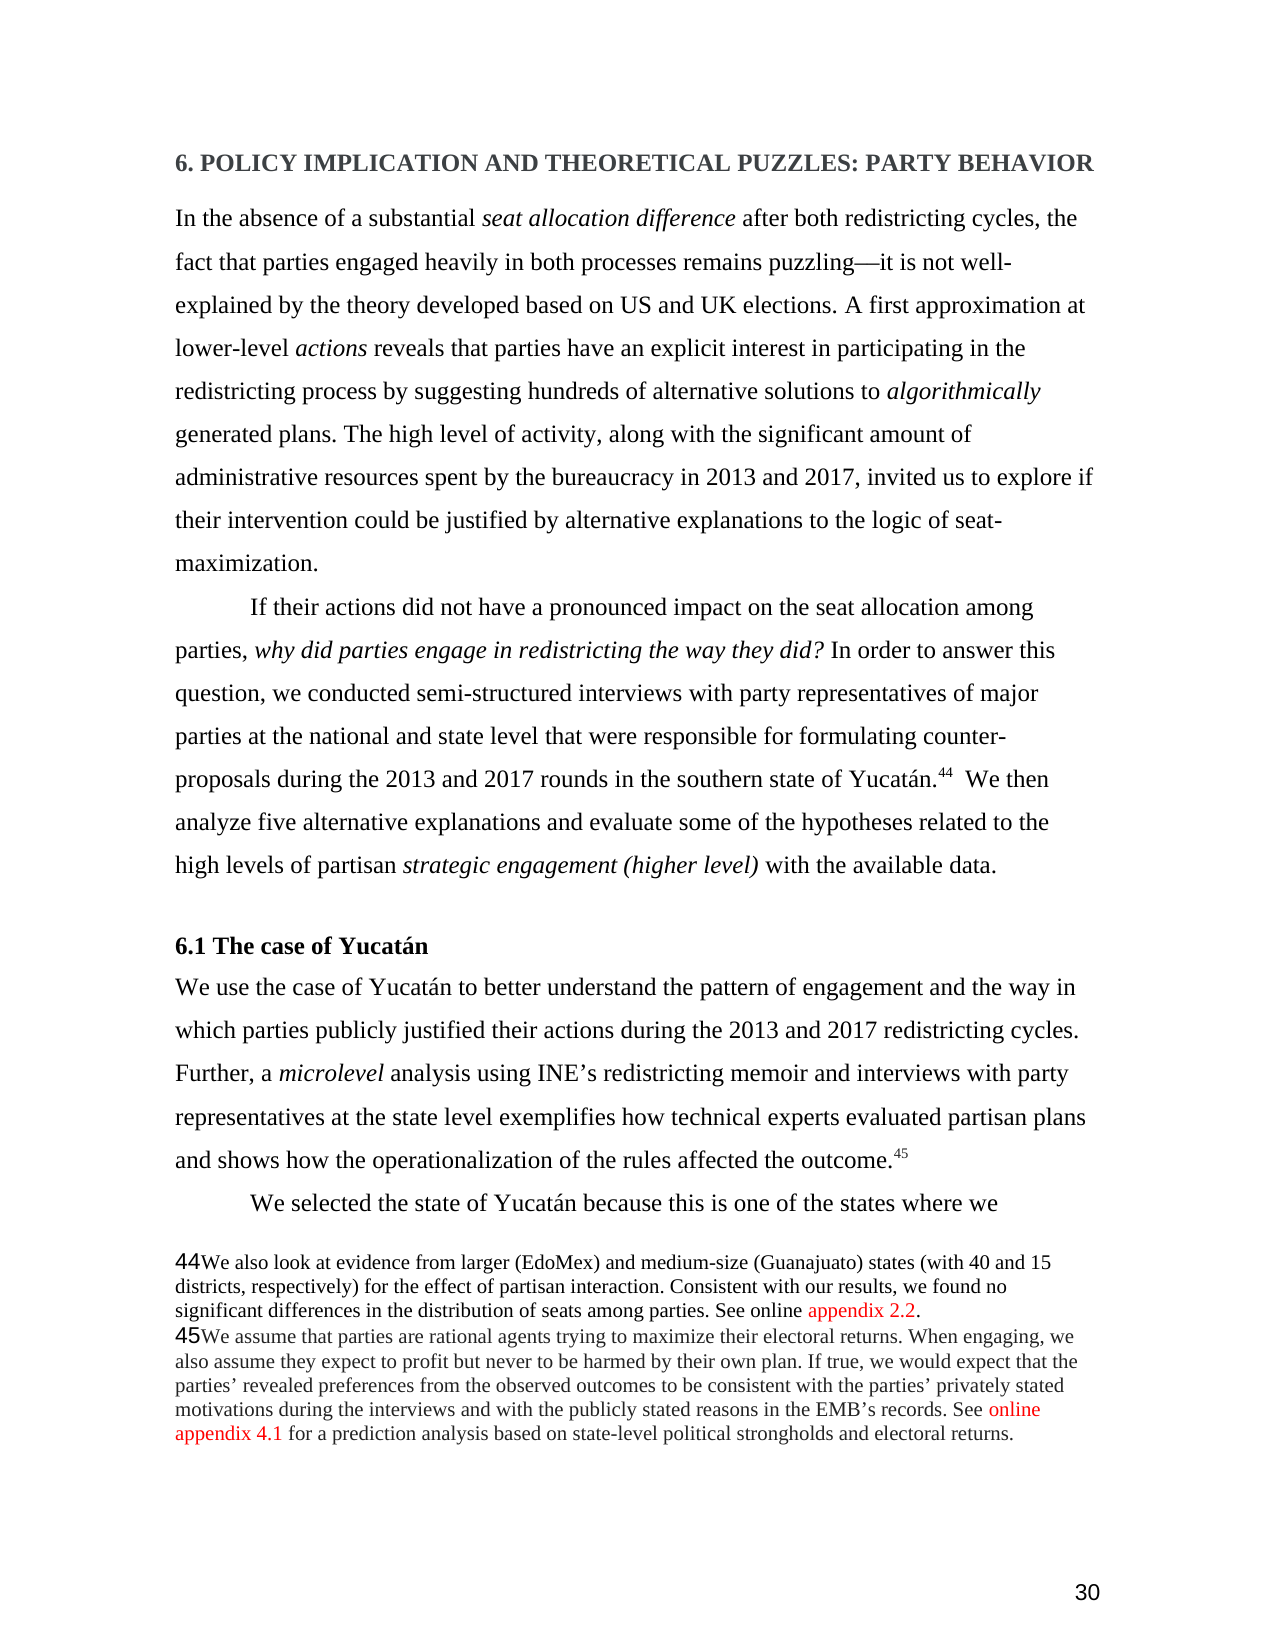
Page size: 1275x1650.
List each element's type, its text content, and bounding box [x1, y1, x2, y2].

text We also look at evidence from larger (EdoMex) and medium-size (Guanajuato) states (with 40 and 15 districts, respectively) for the effect of partisan interaction. Consistent with our results, we found no significant differences in the distribution of seats among parties. See online appendix 2.2. [175, 1248, 1100, 1322]
subtitle 6.1 The case of Yucatán [175, 931, 1100, 960]
text In the absence of a substantial seat allocation difference after both redistricting cycles, the fact that parties engaged heavily in both processes remains puzzling––it is not well-explained by the theory developed based on US and UK elections. A first approximation at lower-level actions reveals that parties have an explicit interest in participating in the redistricting process by suggesting hundreds of alternative solutions to algorithmically generated plans. The high level of activity, along with the significant amount of administrative resources spent by the bureaucracy in 2013 and 2017, invited us to explore if their intervention could be justified by alternative explanations to the logic of seat-maximization. [175, 203, 1100, 577]
text We assume that parties are rational agents trying to maximize their electoral returns. When engaging, we also assume they expect to profit but never to be harmed by their own plan. If true, we would expect that the parties’ revealed preferences from the observed outcomes to be consistent with the parties’ privately stated motivations during the interviews and with the publicly stated reasons in the EMB’s records. See online appendix 4.1 for a prediction analysis based on state-level political strongholds and electoral returns. [175, 1322, 1100, 1445]
text We use the case of Yucatán to better understand the pattern of engagement and the way in which parties publicly justified their actions during the 2013 and 2017 redistricting cycles. Further, a microlevel analysis using INE’s redistricting memoir and interviews with party representatives at the state level exemplifies how technical experts evaluated partisan plans and shows how the operationalization of the rules affected the outcome. [175, 972, 1088, 1173]
text If their actions did not have a pronounced impact on the seat allocation among parties, why did parties engage in redistricting the way they did? In order to answer this question, we conducted semi-structured interviews with party representatives of major parties at the national and state level that were responsible for formulating counter-proposals during the 2013 and 2017 rounds in the southern state of Yucatán. We then analyze five alternative explanations and evaluate some of the hypotheses related to the high levels of partisan strategic engagement (higher level) with the available data. [175, 592, 1100, 879]
text We selected the state of Yucatán because this is one of the states where we [175, 1188, 1100, 1217]
subtitle 6. POLICY IMPLICATION AND THEORETICAL PUZZLES: PARTY BEHAVIOR [175, 148, 1100, 177]
